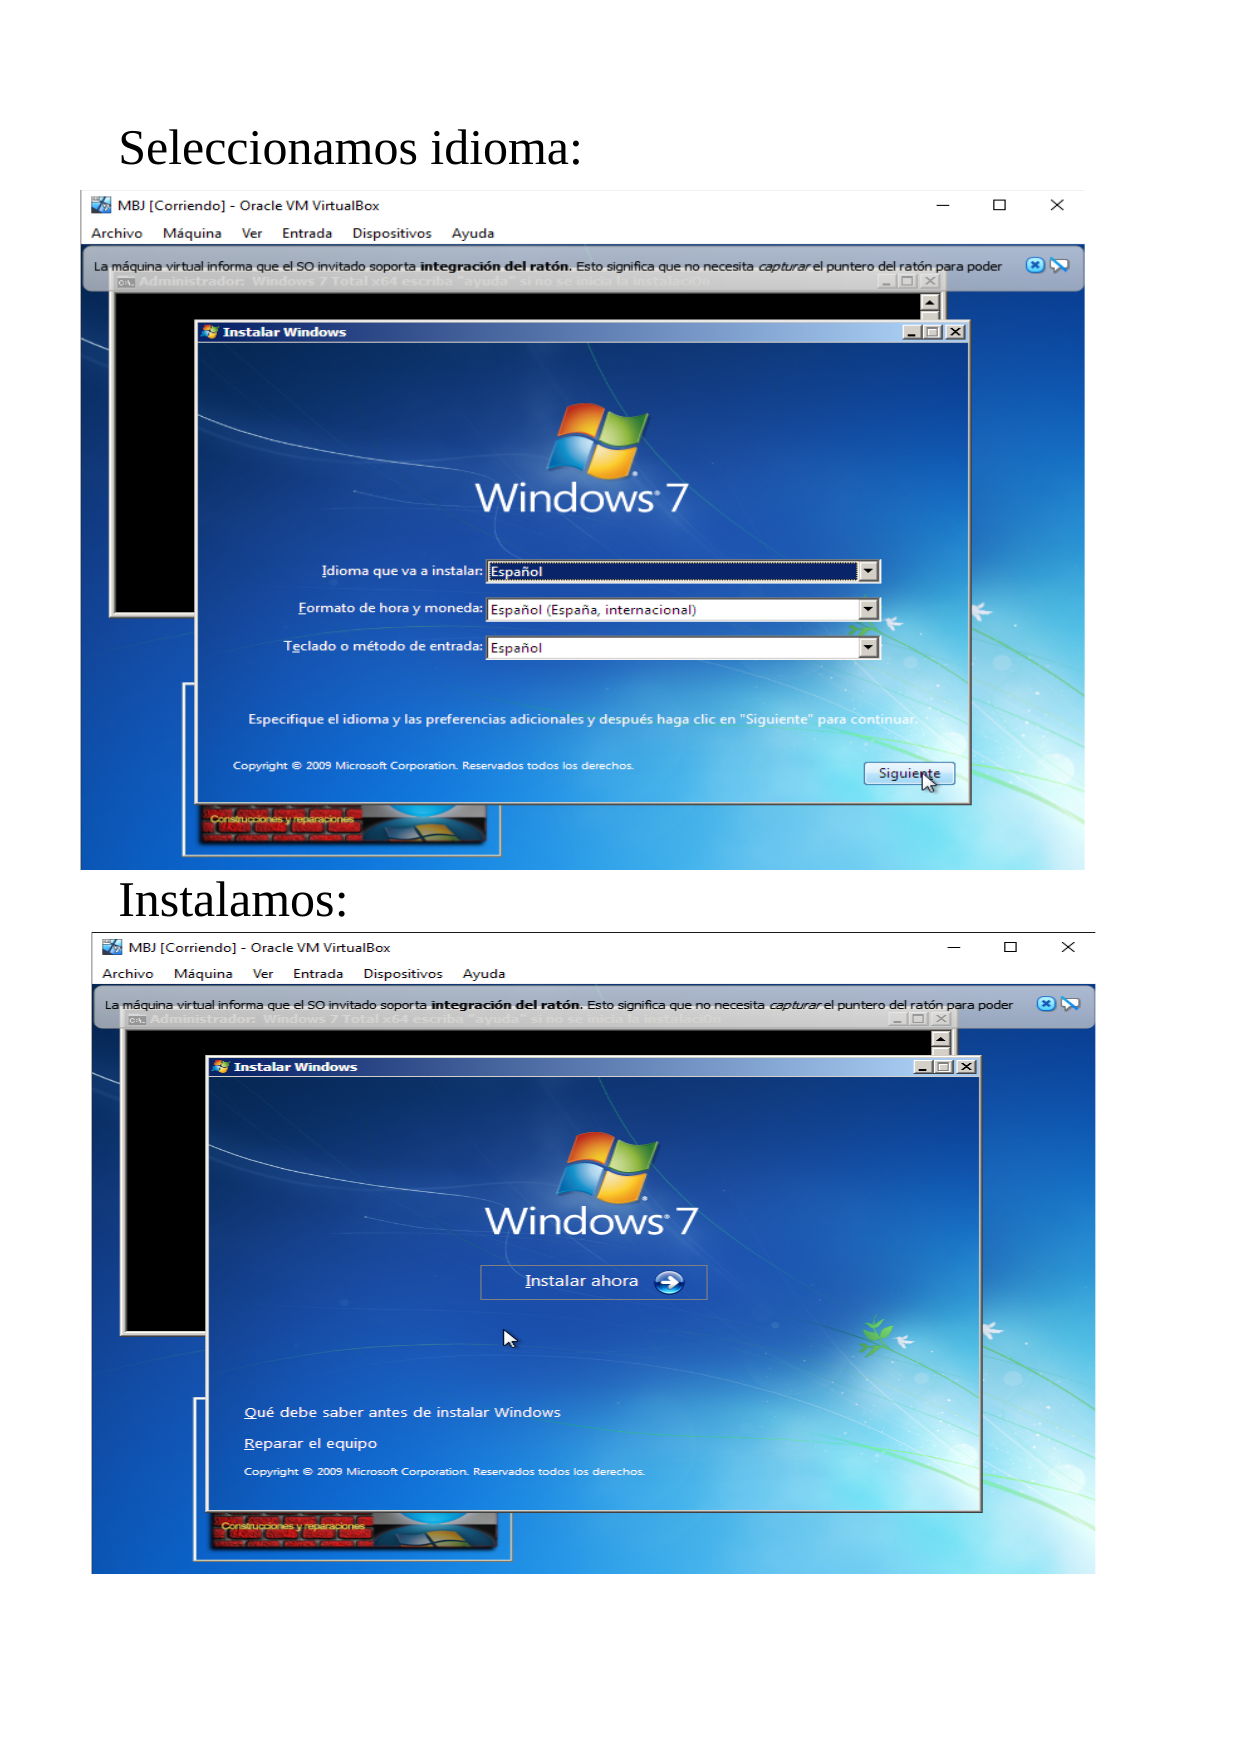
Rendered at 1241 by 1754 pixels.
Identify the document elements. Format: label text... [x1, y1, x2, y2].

picture [80, 190, 1085, 870]
text Instalamos: [118, 176, 1122, 927]
picture [91, 932, 1096, 1574]
text Seleccionamos idioma: [118, 118, 1122, 176]
